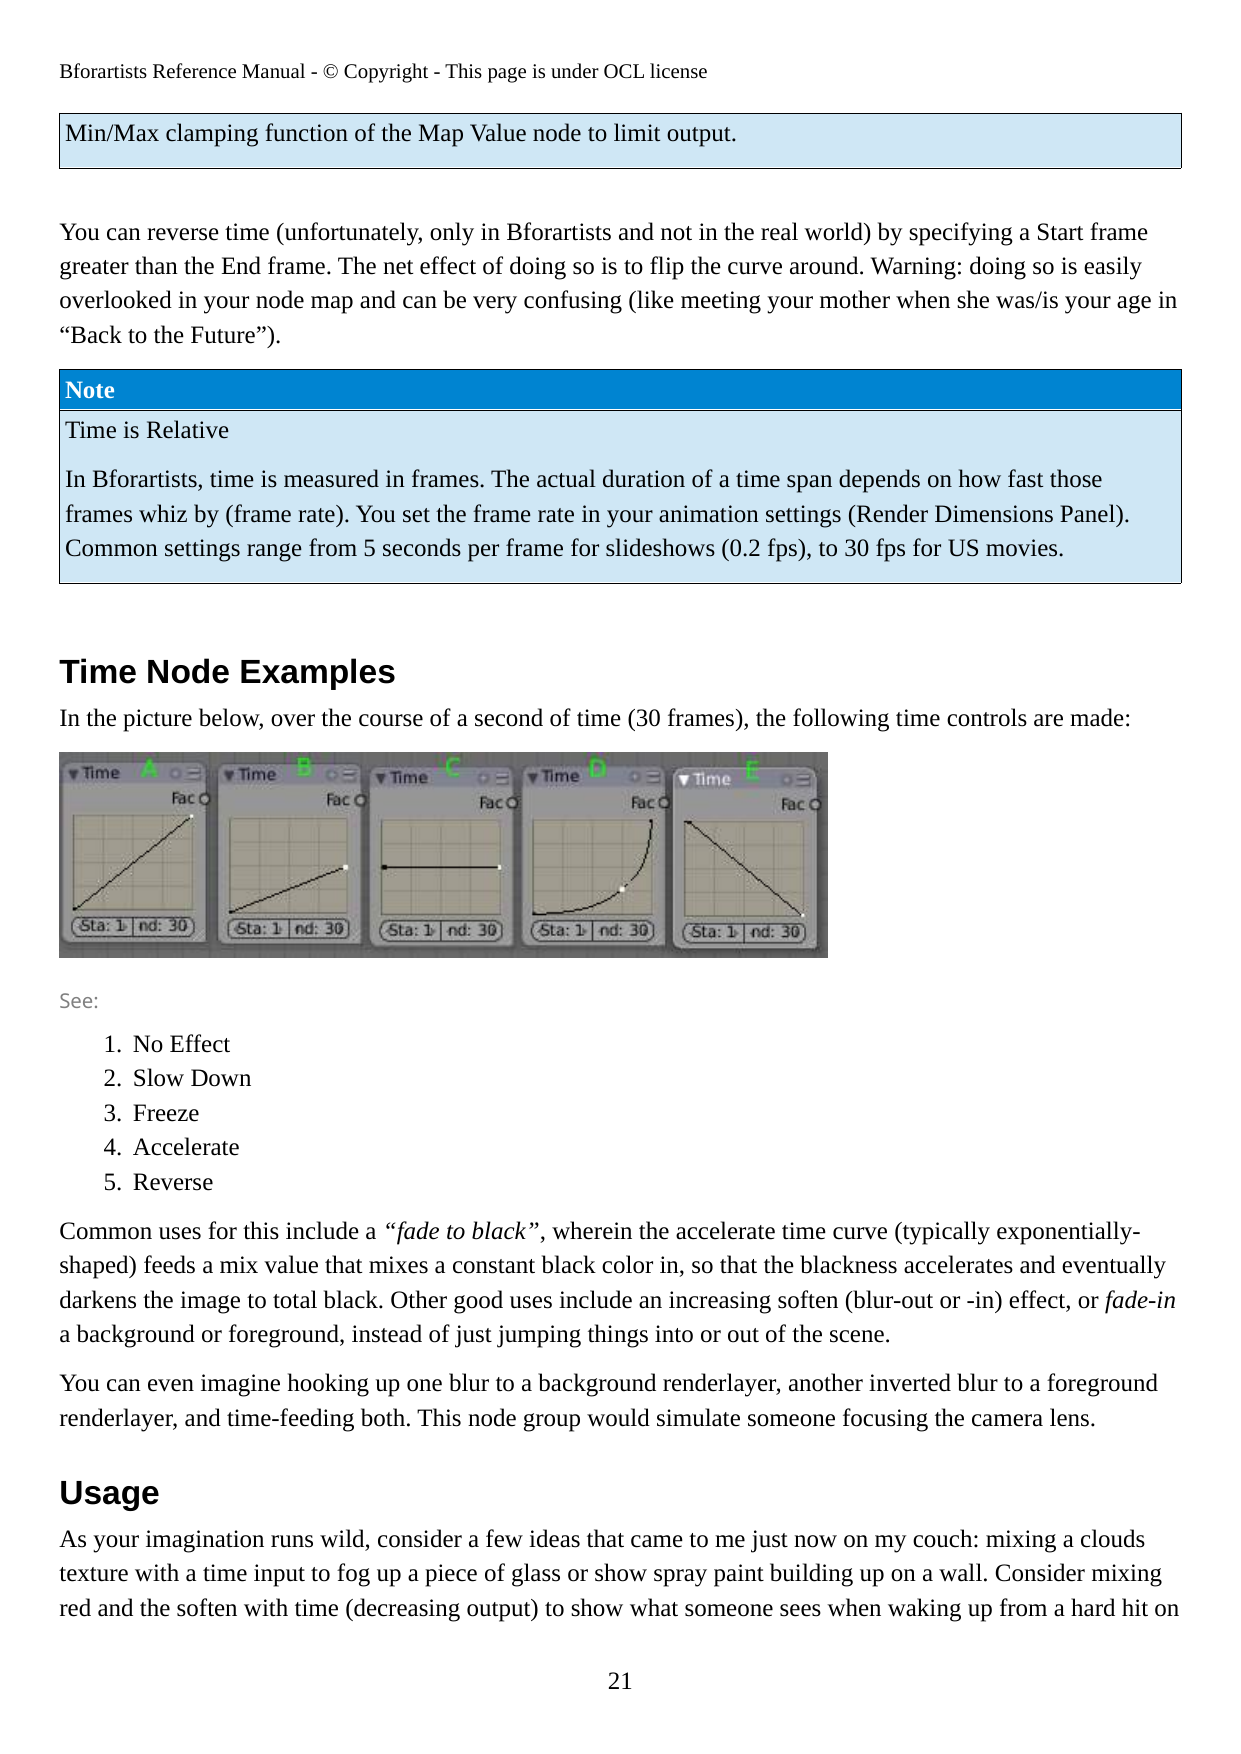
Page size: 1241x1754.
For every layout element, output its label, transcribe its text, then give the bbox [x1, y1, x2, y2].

table_cell Min/Max clamping function of the Map Value node to limit output. [60, 114, 1181, 167]
list No Effect [103, 1029, 1181, 1058]
list Accelerate [103, 1132, 1181, 1161]
text Common uses for this include a “fade to black”, wherein the accelerate time curve (typically exponentially-shaped) feeds a mix value that mixes a constant black color in, so that the blackness accelerates and eventually darkens the image to total black. Other good uses include an increasing soften (blur-out or -in) effect, or fade-in a background or foreground, instead of just jumping things into or out of the scene. [59, 1216, 1181, 1348]
picture [59, 752, 828, 958]
text As your imagination runs wild, consider a few ideas that came to me just now on my couch: mixing a clouds texture with a time input to fog up a piece of glass or show spray paint building up on a wall. Consider mixing red and the soften with time (decreasing output) to show what someone sees when waking up from a hard hit on [59, 1524, 1181, 1622]
list Slow Down [103, 1063, 1181, 1092]
text You can even imagine hooking up one blur to a background renderlayer, another inverted blur to a foreground renderlayer, and time-feeding both. This node group would simulate someone focusing the camera lens. [59, 1368, 1181, 1432]
table_header Note [60, 370, 1181, 409]
subtitle Time Node Examples [59, 652, 1181, 691]
table_cell Time is Relative In Bforartists, time is measured in frames. The actual duration of a time span depends on how fast those frames whiz by (frame rate). You set the frame rate in your animation settings (Render Dimensions Panel). Common settings range from 5 seconds per frame for slideshows (0.2 fps), to 30 fps for US movies. [60, 411, 1181, 582]
subtitle Usage [59, 1473, 1181, 1512]
list Freeze [103, 1098, 1181, 1127]
text You can reverse time (unfortunately, only in Bforartists and not in the real world) by specifying a Start frame greater than the End frame. The net effect of doing so is to flip the curve around. Warning: doing so is easily overlooked in your node map and can be very confusing (like meeting your mother when she was/is your age in “Back to the Future”). [59, 217, 1181, 349]
list Reverse [103, 1167, 1181, 1196]
text See: [59, 983, 1181, 1014]
text In the picture below, over the course of a second of time (30 frames), the following time controls are made: [59, 703, 1181, 732]
